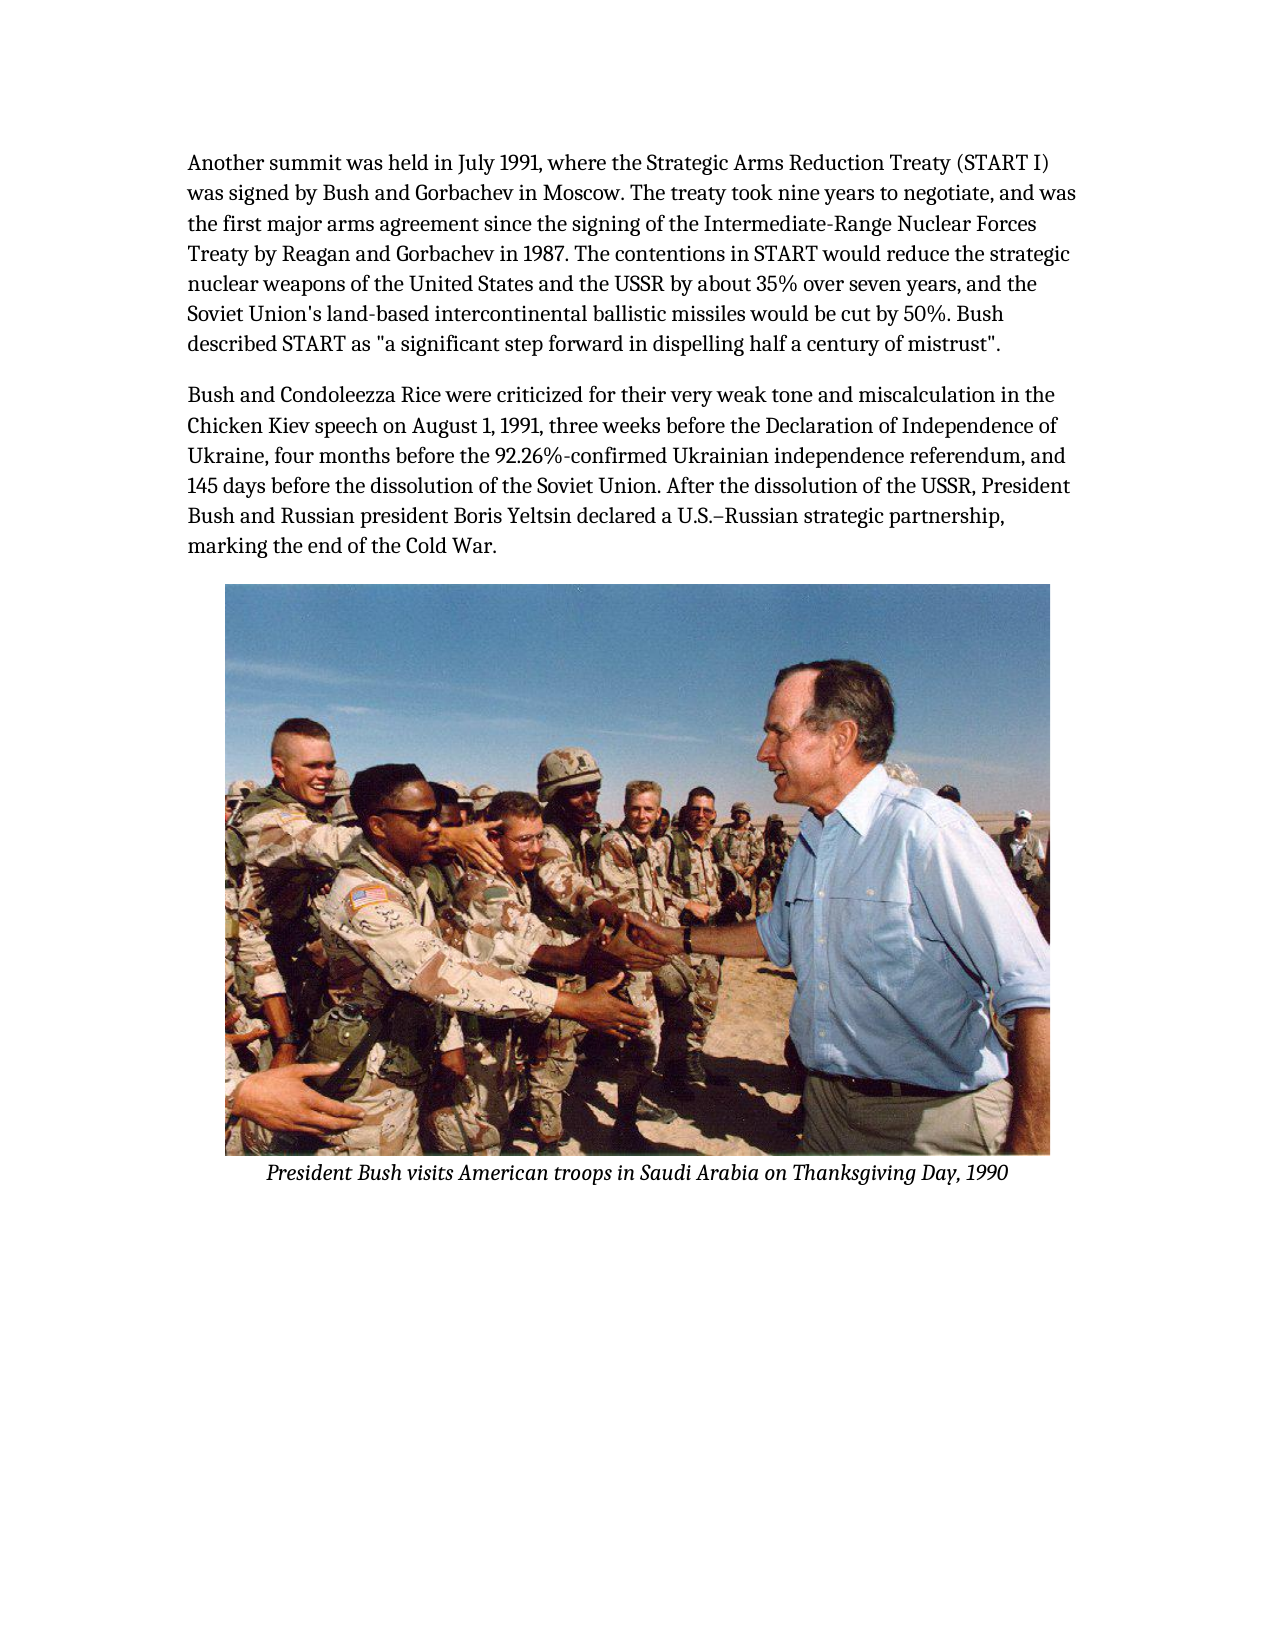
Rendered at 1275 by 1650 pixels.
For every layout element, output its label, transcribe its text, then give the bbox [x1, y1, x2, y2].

text Another summit was held in July 1991, where the Strategic Arms Reduction Treaty (START I) was signed by Bush and Gorbachev in Moscow. The treaty took nine years to negotiate, and was the first major arms agreement since the signing of the Intermediate-Range Nuclear Forces Treaty by Reagan and Gorbachev in 1987. The contentions in START would reduce the strategic nuclear weapons of the United States and the USSR by about 35% over seven years, and the Soviet Union's land-based intercontinental ballistic missiles would be cut by 50%. Bush described START as "a significant step forward in dispelling half a century of mistrust". [187, 150, 1087, 358]
picture [225, 584, 1050, 1156]
text President Bush visits American troops in Saudi Arabia on Thanksgiving Day, 1990 [187, 584, 1087, 1186]
text Bush and Condoleezza Rice were criticized for their very weak tone and miscalculation in the Chicken Kiev speech on August 1, 1991, three weeks before the Declaration of Independence of Ukraine, four months before the 92.26%-confirmed Ukrainian independence referendum, and 145 days before the dissolution of the Soviet Union. After the dissolution of the USSR, President Bush and Russian president Boris Yeltsin declared a U.S.–Russian strategic partnership, marking the end of the Cold War. [187, 382, 1087, 560]
